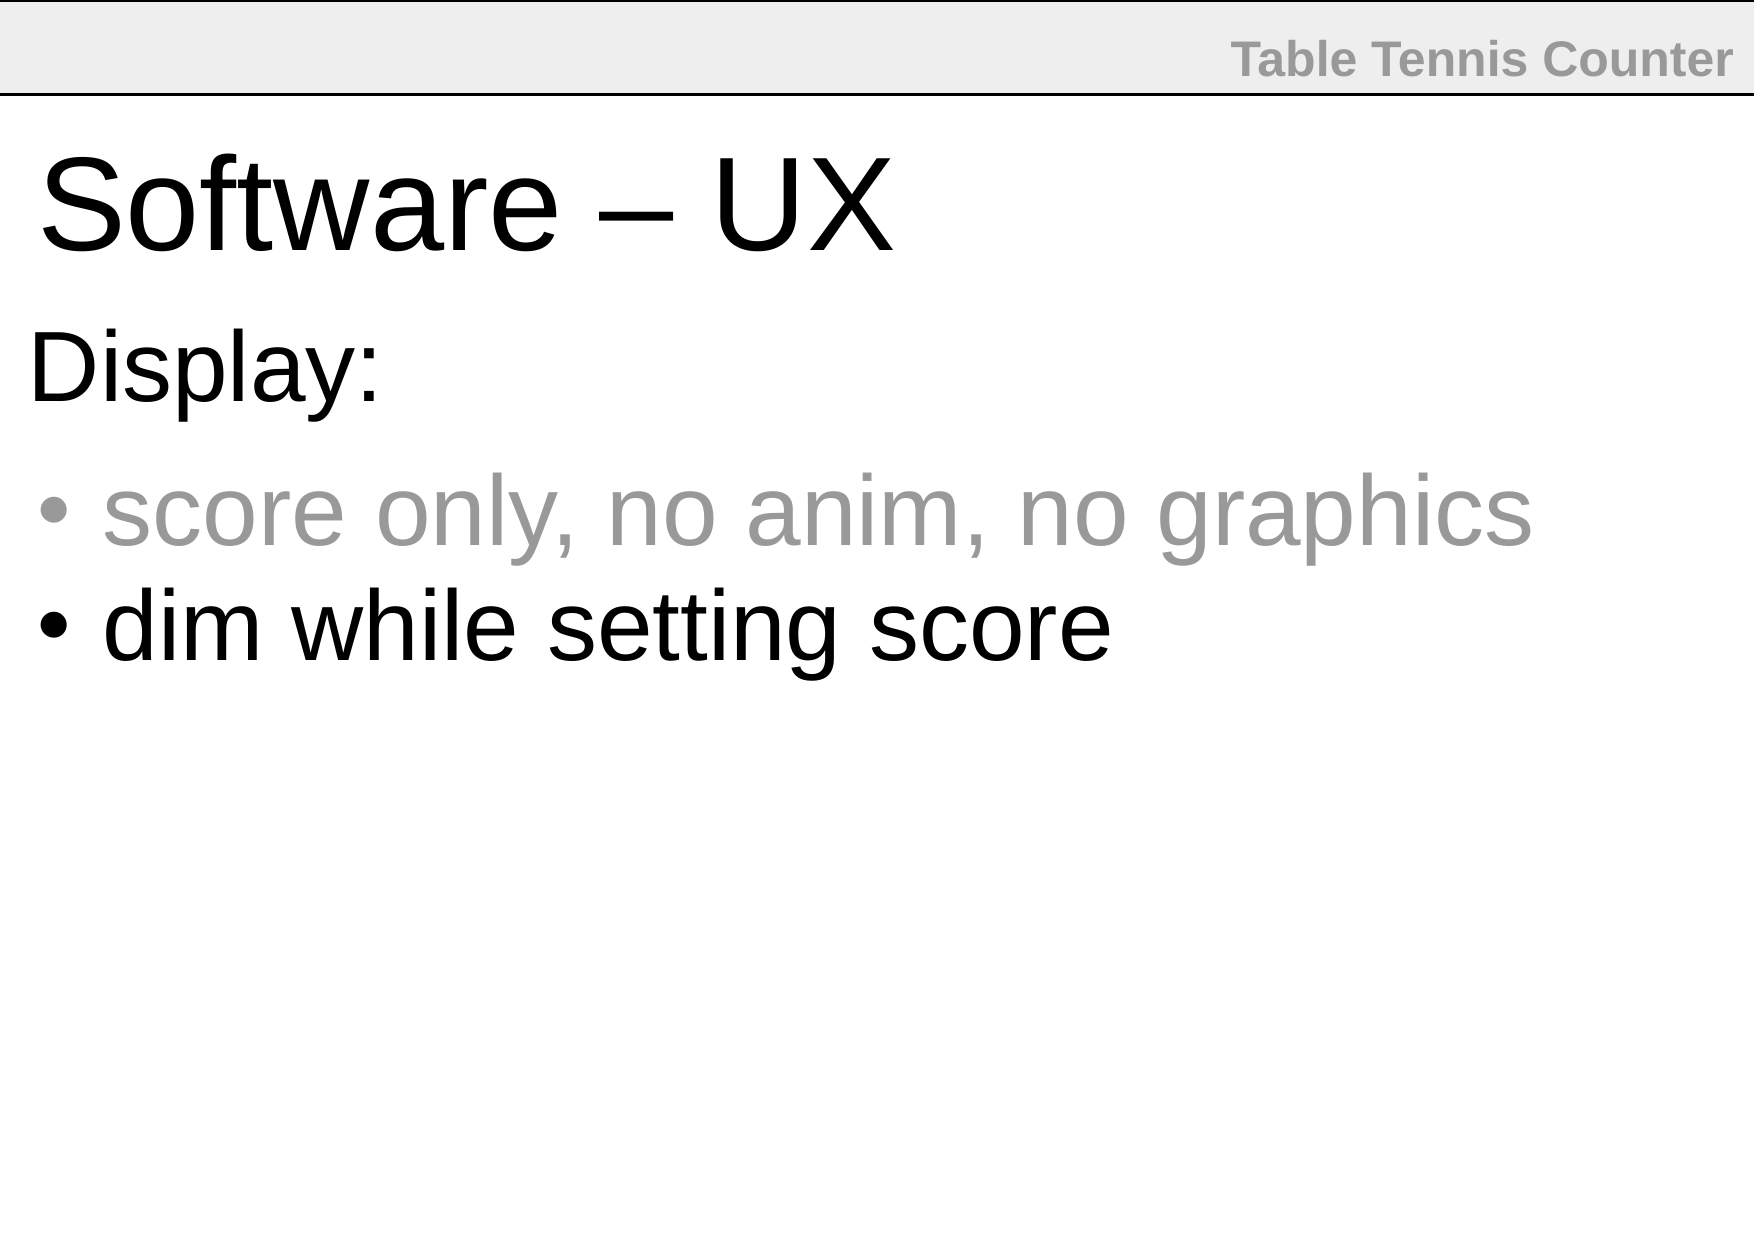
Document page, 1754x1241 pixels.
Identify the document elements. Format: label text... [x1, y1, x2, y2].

list dim while setting score [37, 567, 1754, 682]
list score only, no anim, no graphics [37, 451, 1754, 567]
text Software – UX [0, 126, 1754, 279]
text Display: [0, 308, 1754, 423]
